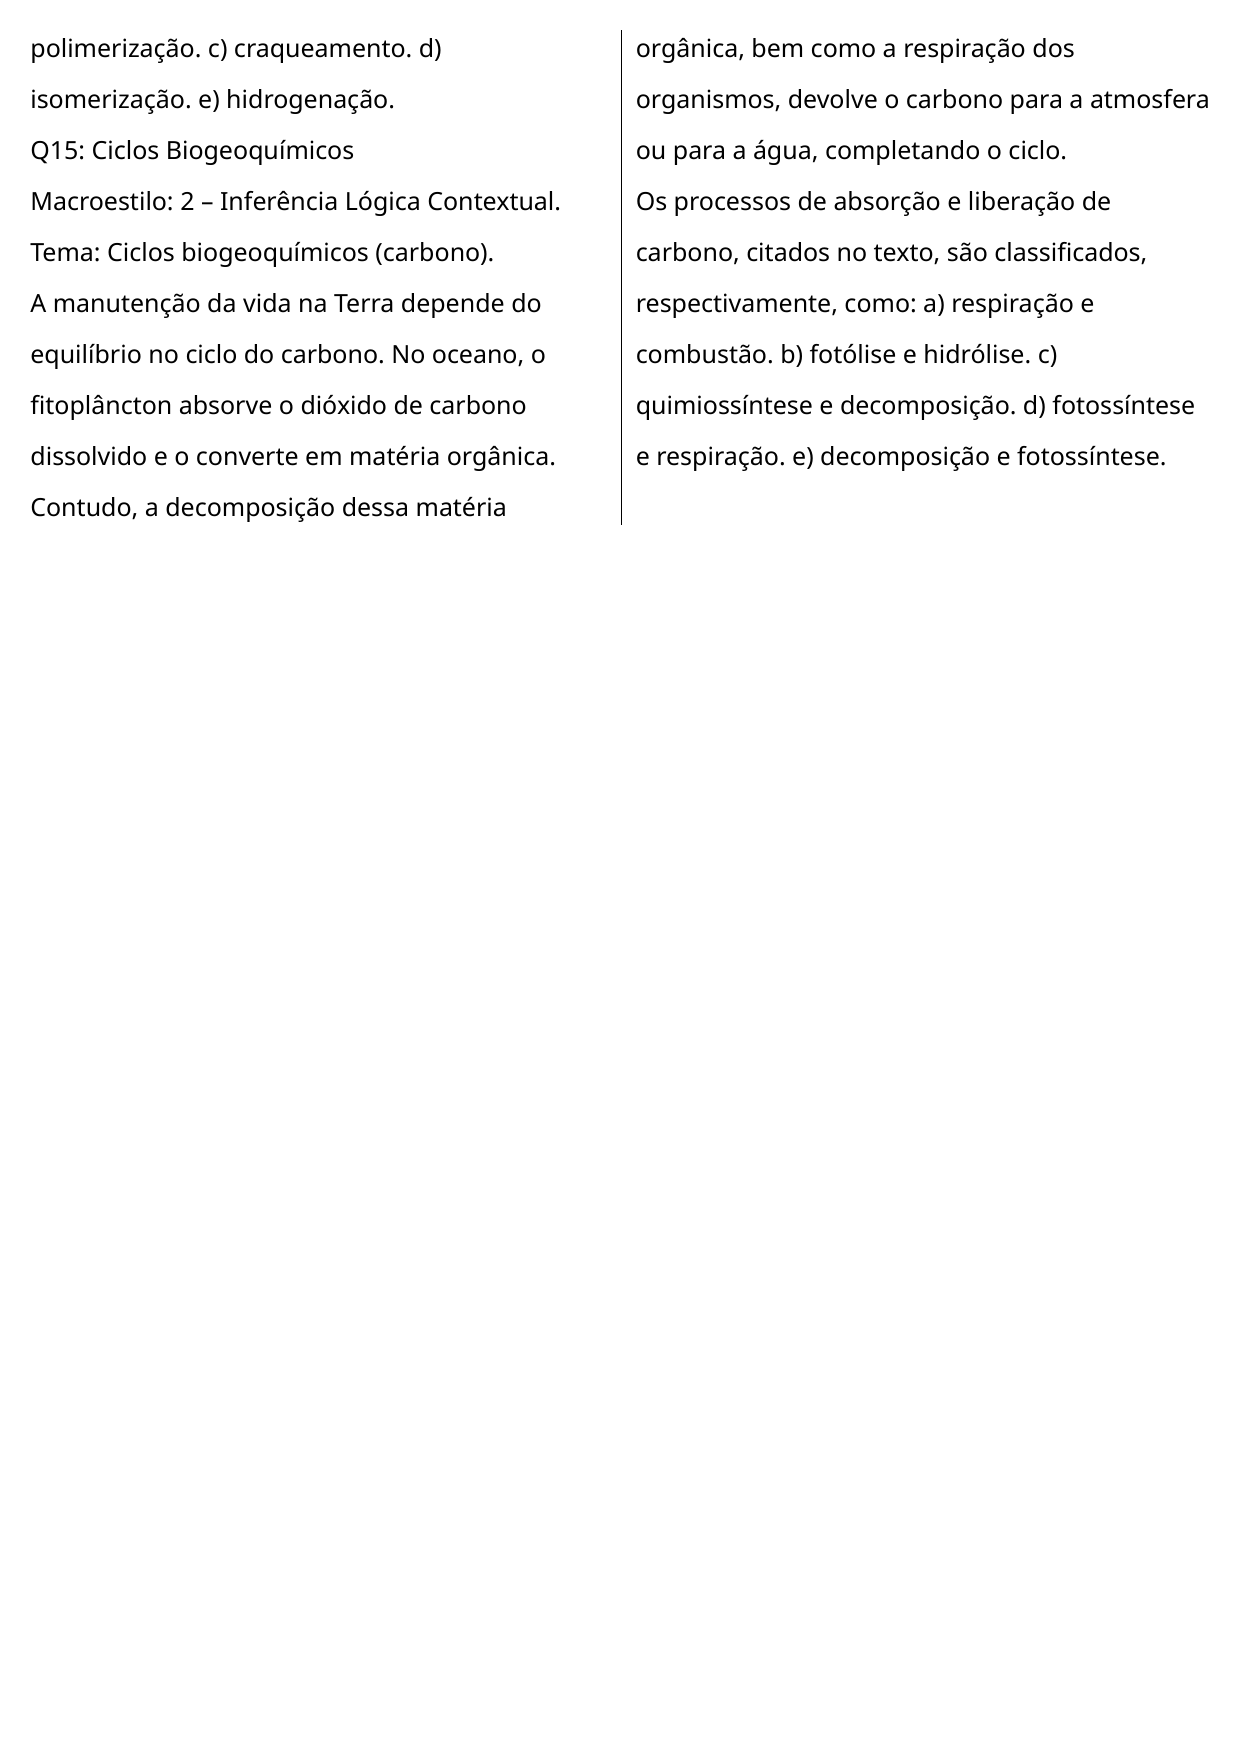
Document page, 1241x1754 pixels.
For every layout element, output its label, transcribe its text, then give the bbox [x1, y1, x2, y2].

text polimerização. c) craqueamento. d) isomerização. e) hidrogenação. [30, 30, 606, 115]
text A manutenção da vida na Terra depende do equilíbrio no ciclo do carbono. No oceano, o fitoplâncton absorve o dióxido de carbono dissolvido e o converte em matéria orgânica. Contudo, a decomposição dessa matéria [30, 285, 606, 524]
text Q15: Ciclos Biogeoquímicos [30, 132, 606, 166]
text Macroestilo: 2 – Inferência Lógica Contextual. Tema: Ciclos biogeoquímicos (carbono). [30, 183, 606, 268]
text Os processos de absorção e liberação de carbono, citados no texto, são classificados, respectivamente, como: a) respiração e combustão. b) fotólise e hidrólise. c) quimiossíntese e decomposição. d) fotossíntese e respiração. e) decomposição e fotossíntese. [636, 183, 1211, 473]
text orgânica, bem como a respiração dos organismos, devolve o carbono para a atmosfera ou para a água, completando o ciclo. [636, 30, 1211, 166]
